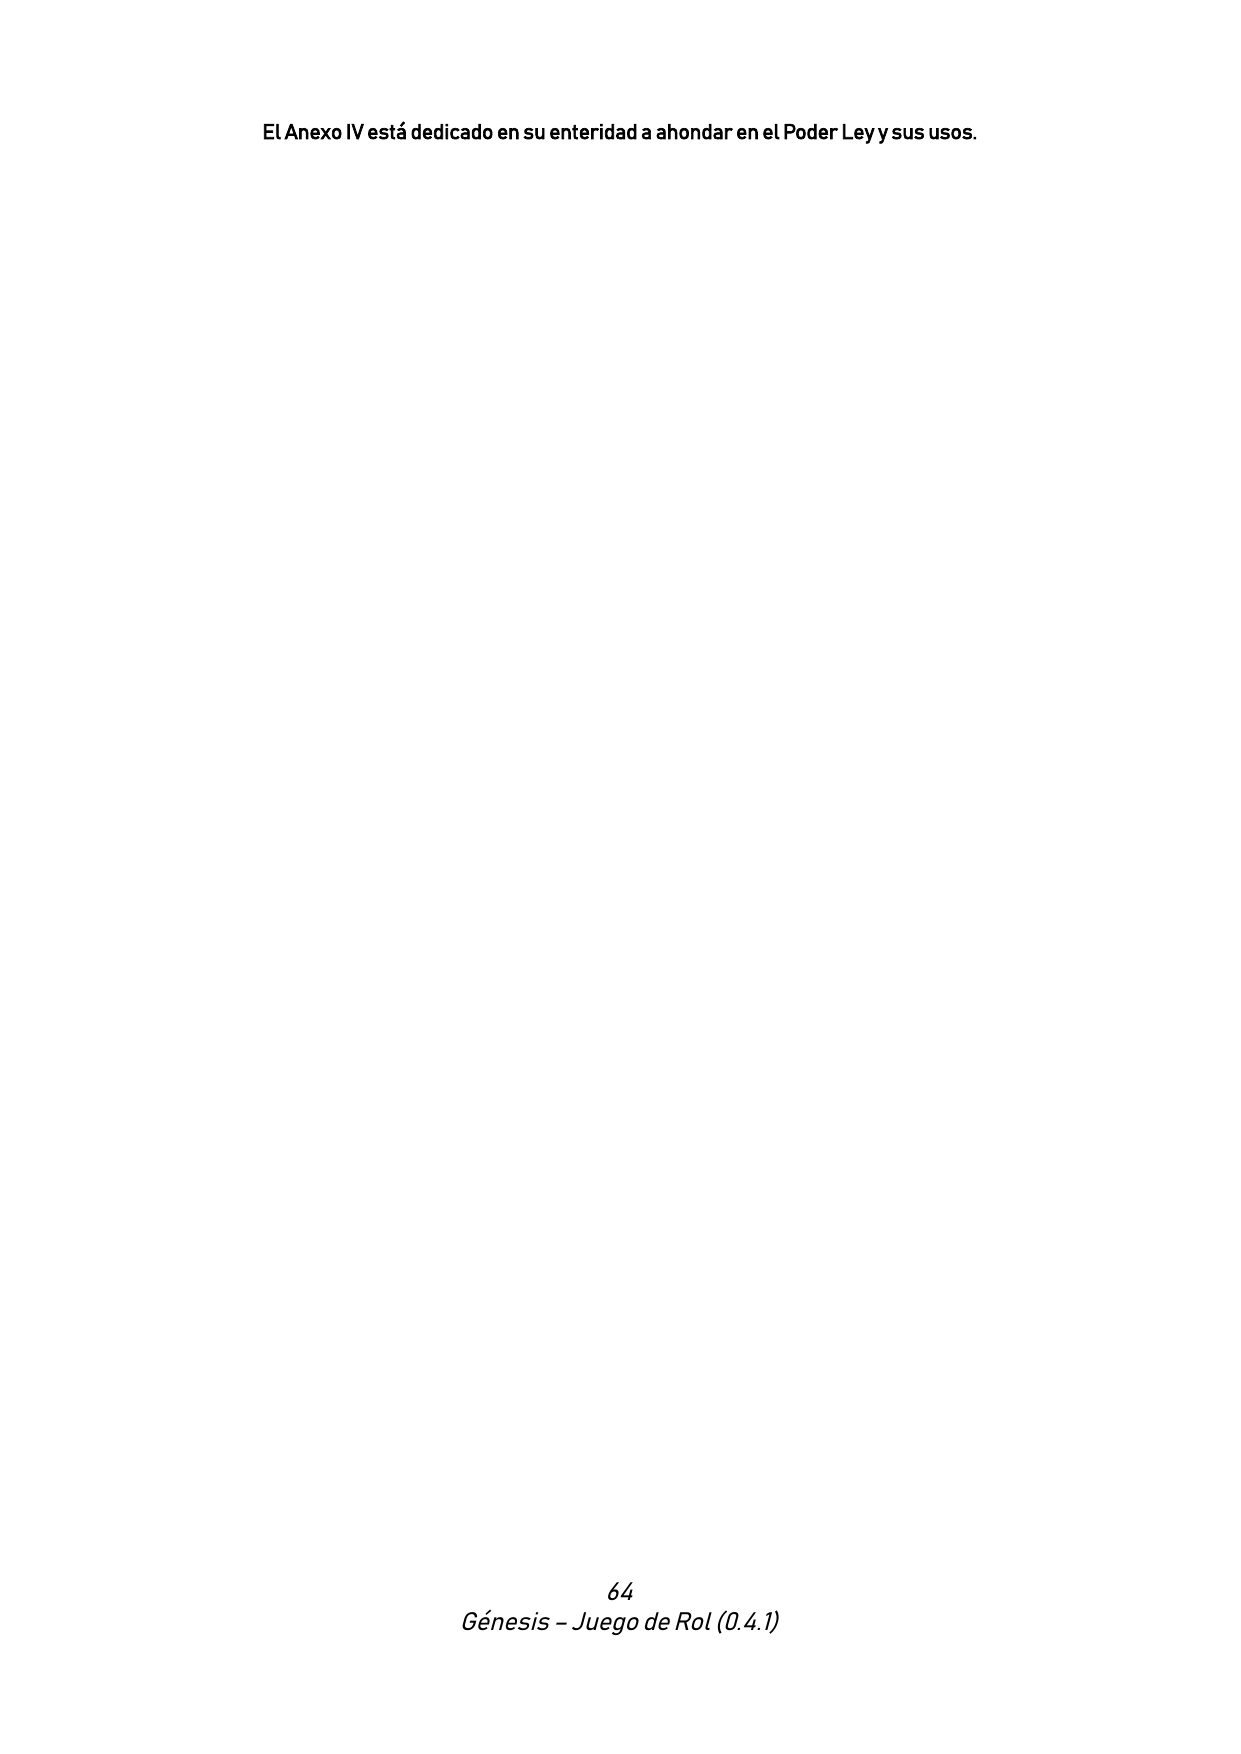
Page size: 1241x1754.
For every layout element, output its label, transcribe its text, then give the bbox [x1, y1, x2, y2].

text El Anexo IV está dedicado en su enteridad a ahondar en el Poder Ley y sus usos. [118, 118, 1122, 143]
